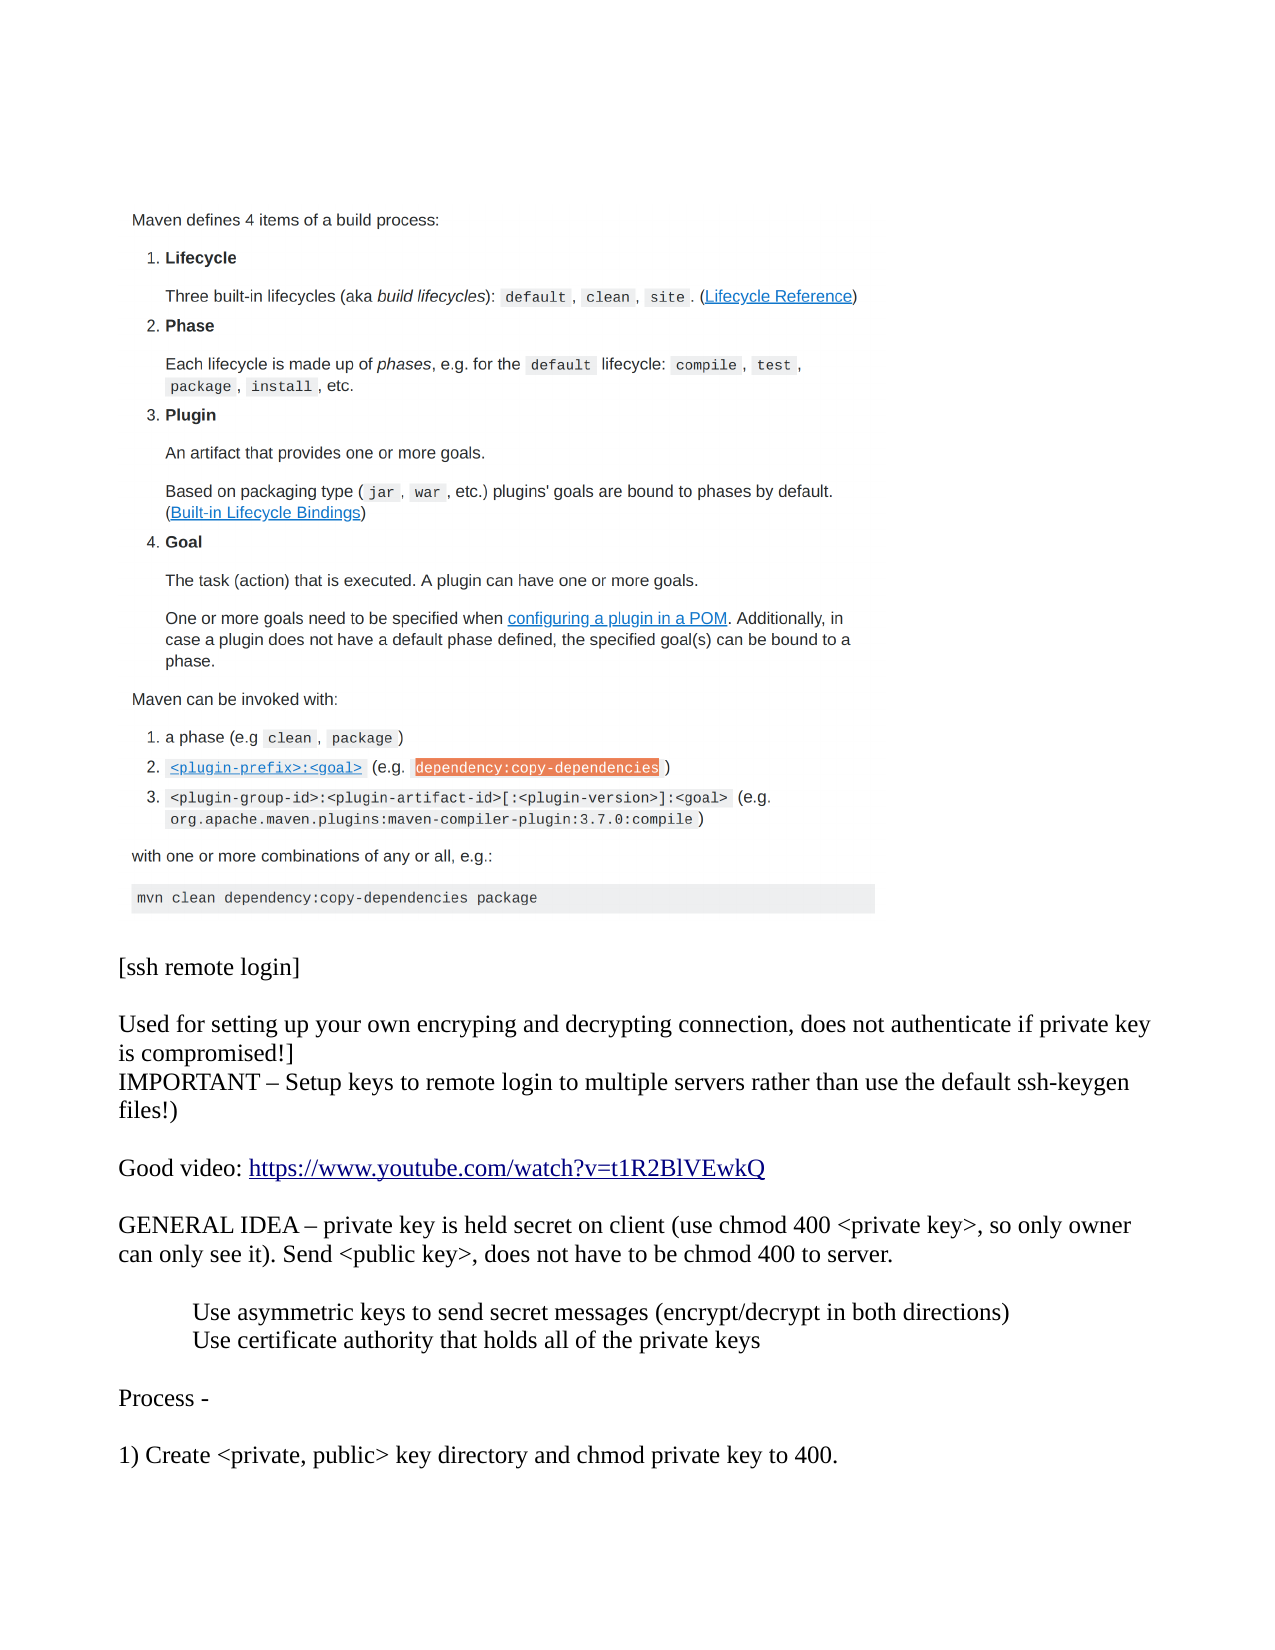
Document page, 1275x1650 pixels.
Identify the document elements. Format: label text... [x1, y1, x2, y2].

text Good video: https://www.youtube.com/watch?v=t1R2BlVEwkQ [118, 1153, 1157, 1182]
text 1) Create <private, public> key directory and chmod private key to 400. [118, 1441, 1157, 1469]
text IMPORTANT – Setup keys to remote login to multiple servers rather than use the default ssh-keygen files!) [118, 1067, 1157, 1124]
text Use asymmetric keys to send secret messages (encrypt/decrypt in both directions) [118, 1297, 1157, 1326]
text Used for setting up your own encryping and decrypting connection, does not authenticate if private key is compromised!] [118, 1009, 1157, 1067]
text Use certificate authority that holds all of the private keys [118, 1326, 1157, 1354]
text [ssh remote login] [118, 952, 1157, 981]
picture [118, 204, 887, 921]
text GENERAL IDEA – private key is held secret on client (use chmod 400 <private key>, so only owner can only see it). Send <public key>, does not have to be chmod 400 to server. [118, 1211, 1157, 1268]
text Process - [118, 1383, 1157, 1412]
